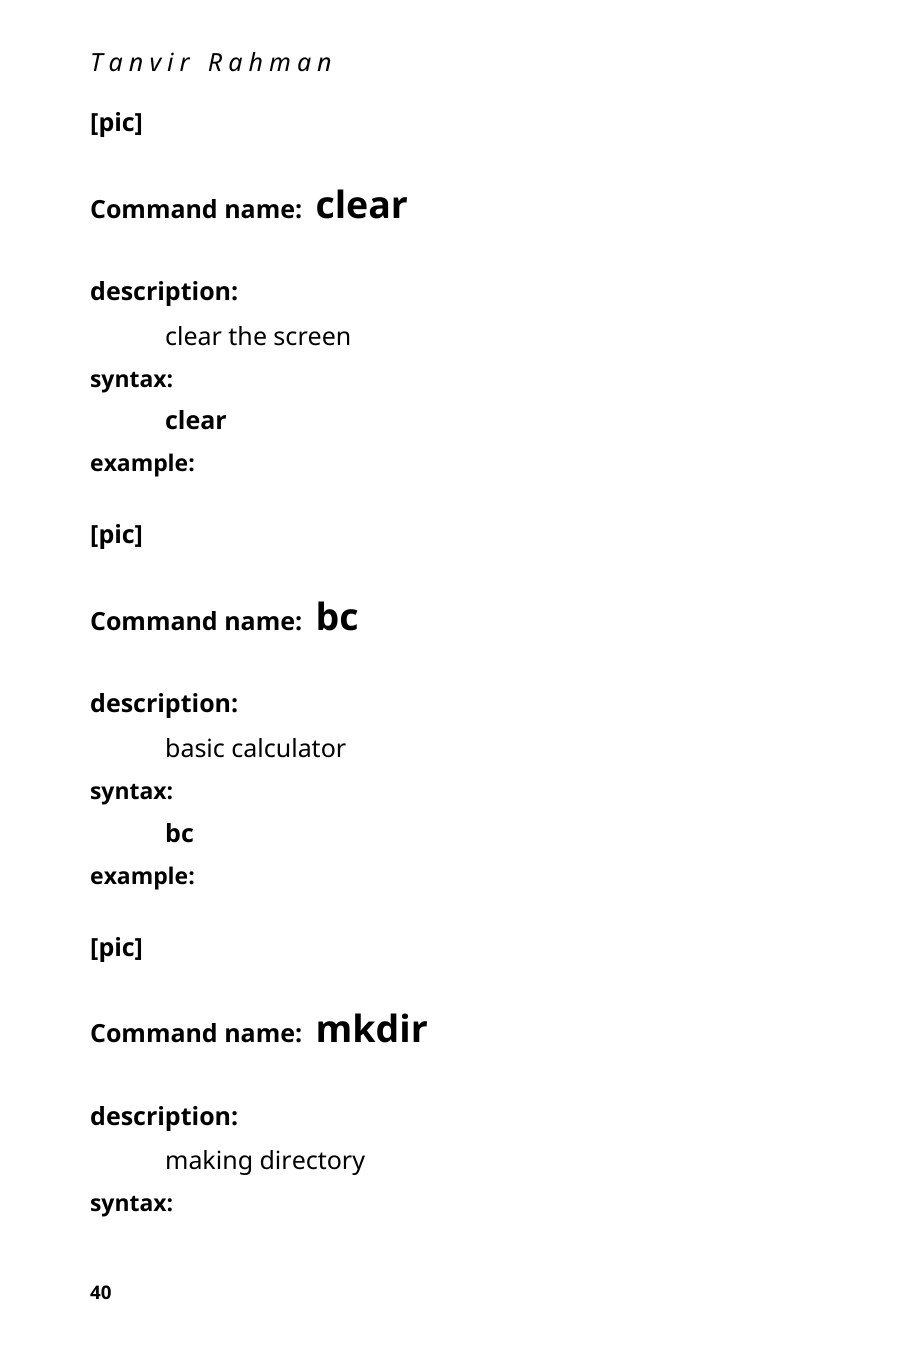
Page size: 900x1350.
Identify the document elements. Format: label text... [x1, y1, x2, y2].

text syntax: [90, 1187, 810, 1218]
text description: [90, 1098, 810, 1132]
text description: [90, 274, 810, 308]
text [pic] [90, 929, 810, 963]
text Command name: clear [90, 178, 810, 229]
text example: [90, 447, 810, 479]
text Command name: mkdir [90, 1003, 810, 1054]
text [pic] [90, 517, 810, 551]
text clear the screen [90, 318, 810, 352]
text Command name: bc [90, 591, 810, 642]
text clear [90, 403, 810, 437]
text basic calculator [90, 730, 810, 764]
text syntax: [90, 775, 810, 806]
text [pic] [90, 105, 810, 139]
text syntax: [90, 362, 810, 394]
text description: [90, 686, 810, 720]
text bc [90, 815, 810, 849]
text making directory [90, 1143, 810, 1177]
text example: [90, 859, 810, 891]
